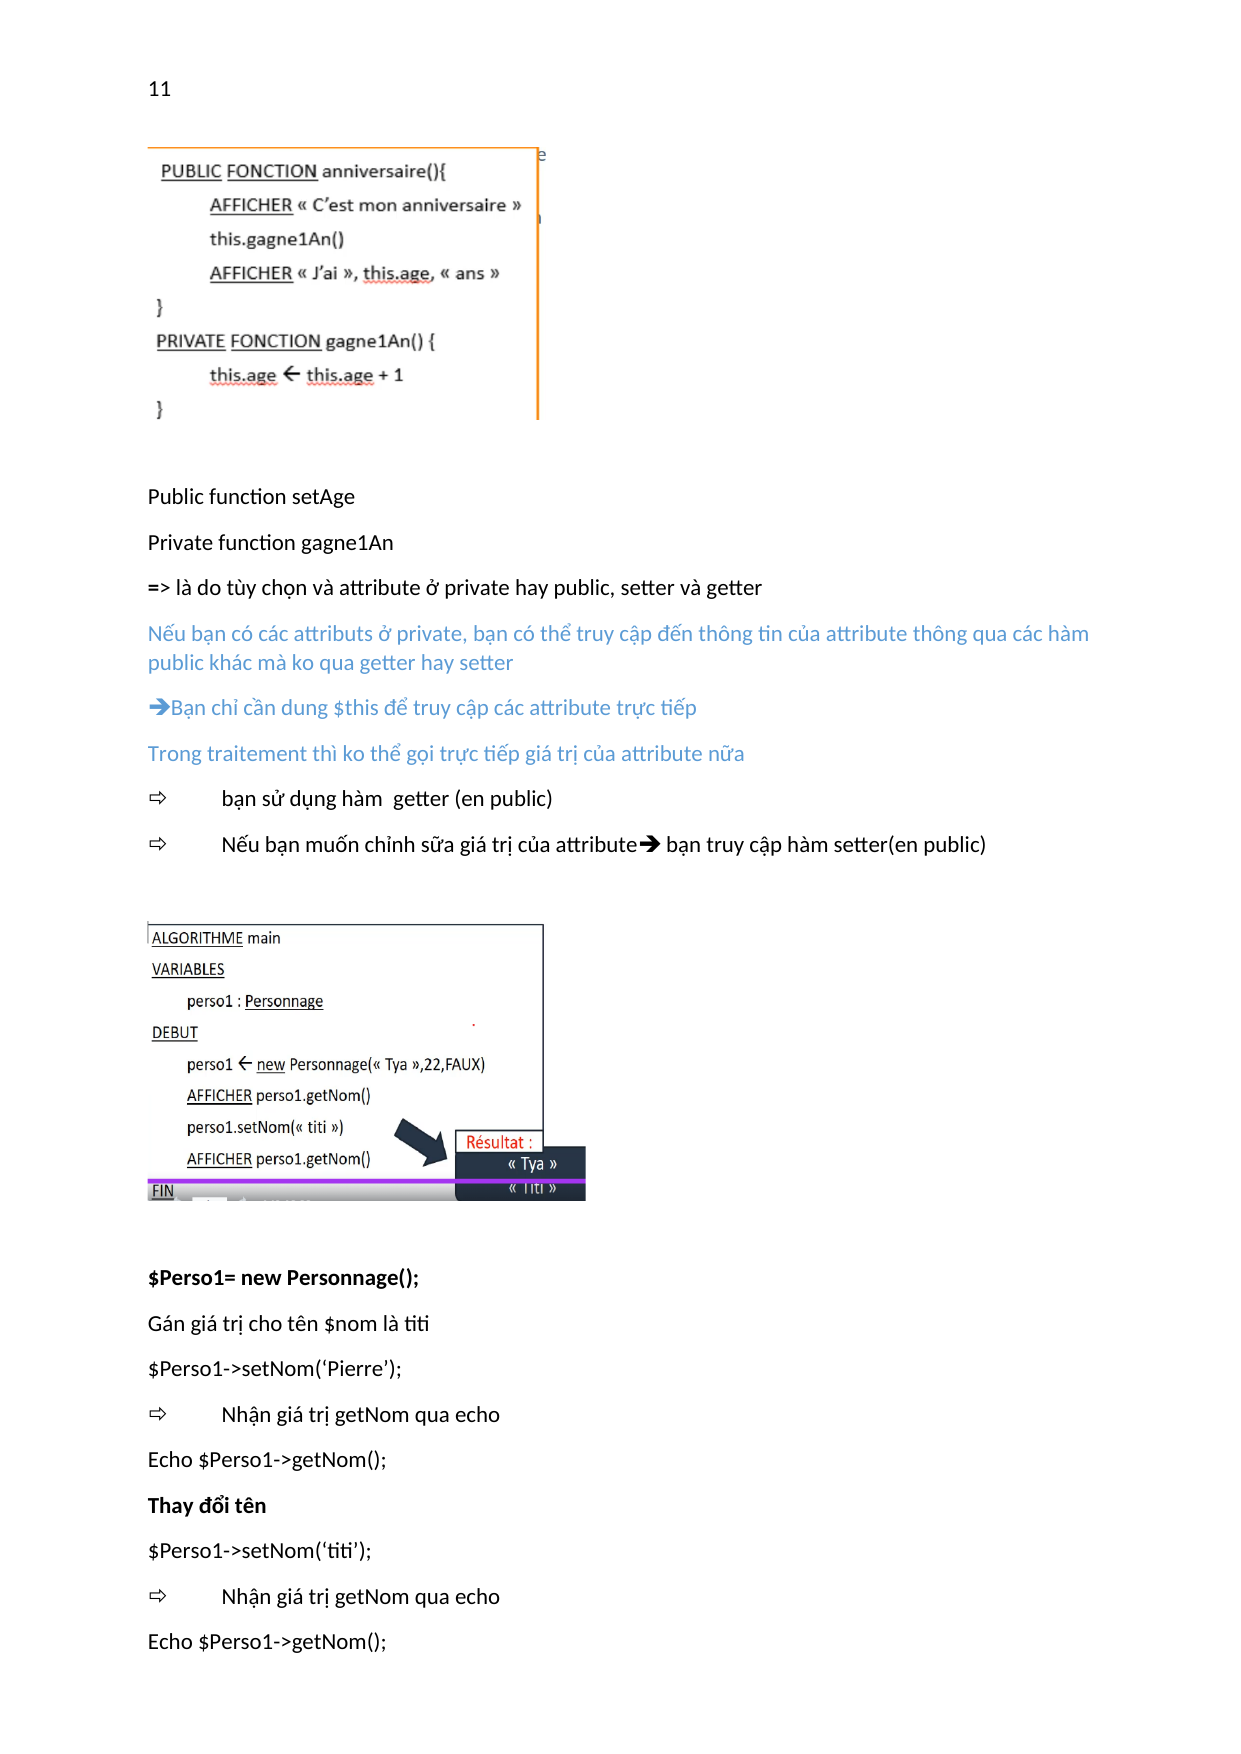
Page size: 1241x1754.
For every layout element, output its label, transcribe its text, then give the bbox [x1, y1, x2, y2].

list $Perso1->setNom(‘Pierre’); [148, 1354, 1093, 1382]
list Private function gagne1An [148, 528, 1093, 556]
text Trong traitement thì ko thể gọi trực tiếp giá trị của attribute nữa [148, 739, 1093, 767]
list Thay đổi tên [148, 1491, 1093, 1519]
list Echo $Perso1->getNom(); [148, 1627, 1093, 1655]
list Gán giá trị cho tên $nom là titi [148, 1309, 1093, 1337]
list Nếu bạn muốn chỉnh sữa giá trị của attribute bạn truy cập hàm setter(en public) [148, 830, 1093, 858]
list => là do tùy chọn và attribute ở private hay public, setter và getter [148, 573, 1093, 602]
list $Perso1->setNom(‘titi’); [148, 1536, 1093, 1564]
list Nhận giá trị getNom qua echo [148, 1582, 1093, 1610]
list $Perso1= new Personnage(); [148, 1263, 1093, 1291]
list bạn sử dụng hàm getter (en public) [148, 784, 1093, 812]
text Bạn chỉ cần dung $this để truy cập các attribute trực tiếp [148, 693, 1093, 721]
text Nếu bạn có các attributs ở private, bạn có thể truy cập đến thông tin của attribute thông qua các hàm public khác mà ko qua getter hay setter [148, 619, 1093, 676]
list Echo $Perso1->getNom(); [148, 1445, 1093, 1473]
list Public function setAge [148, 482, 1093, 511]
list Nhận giá trị getNom qua echo [148, 1400, 1093, 1428]
